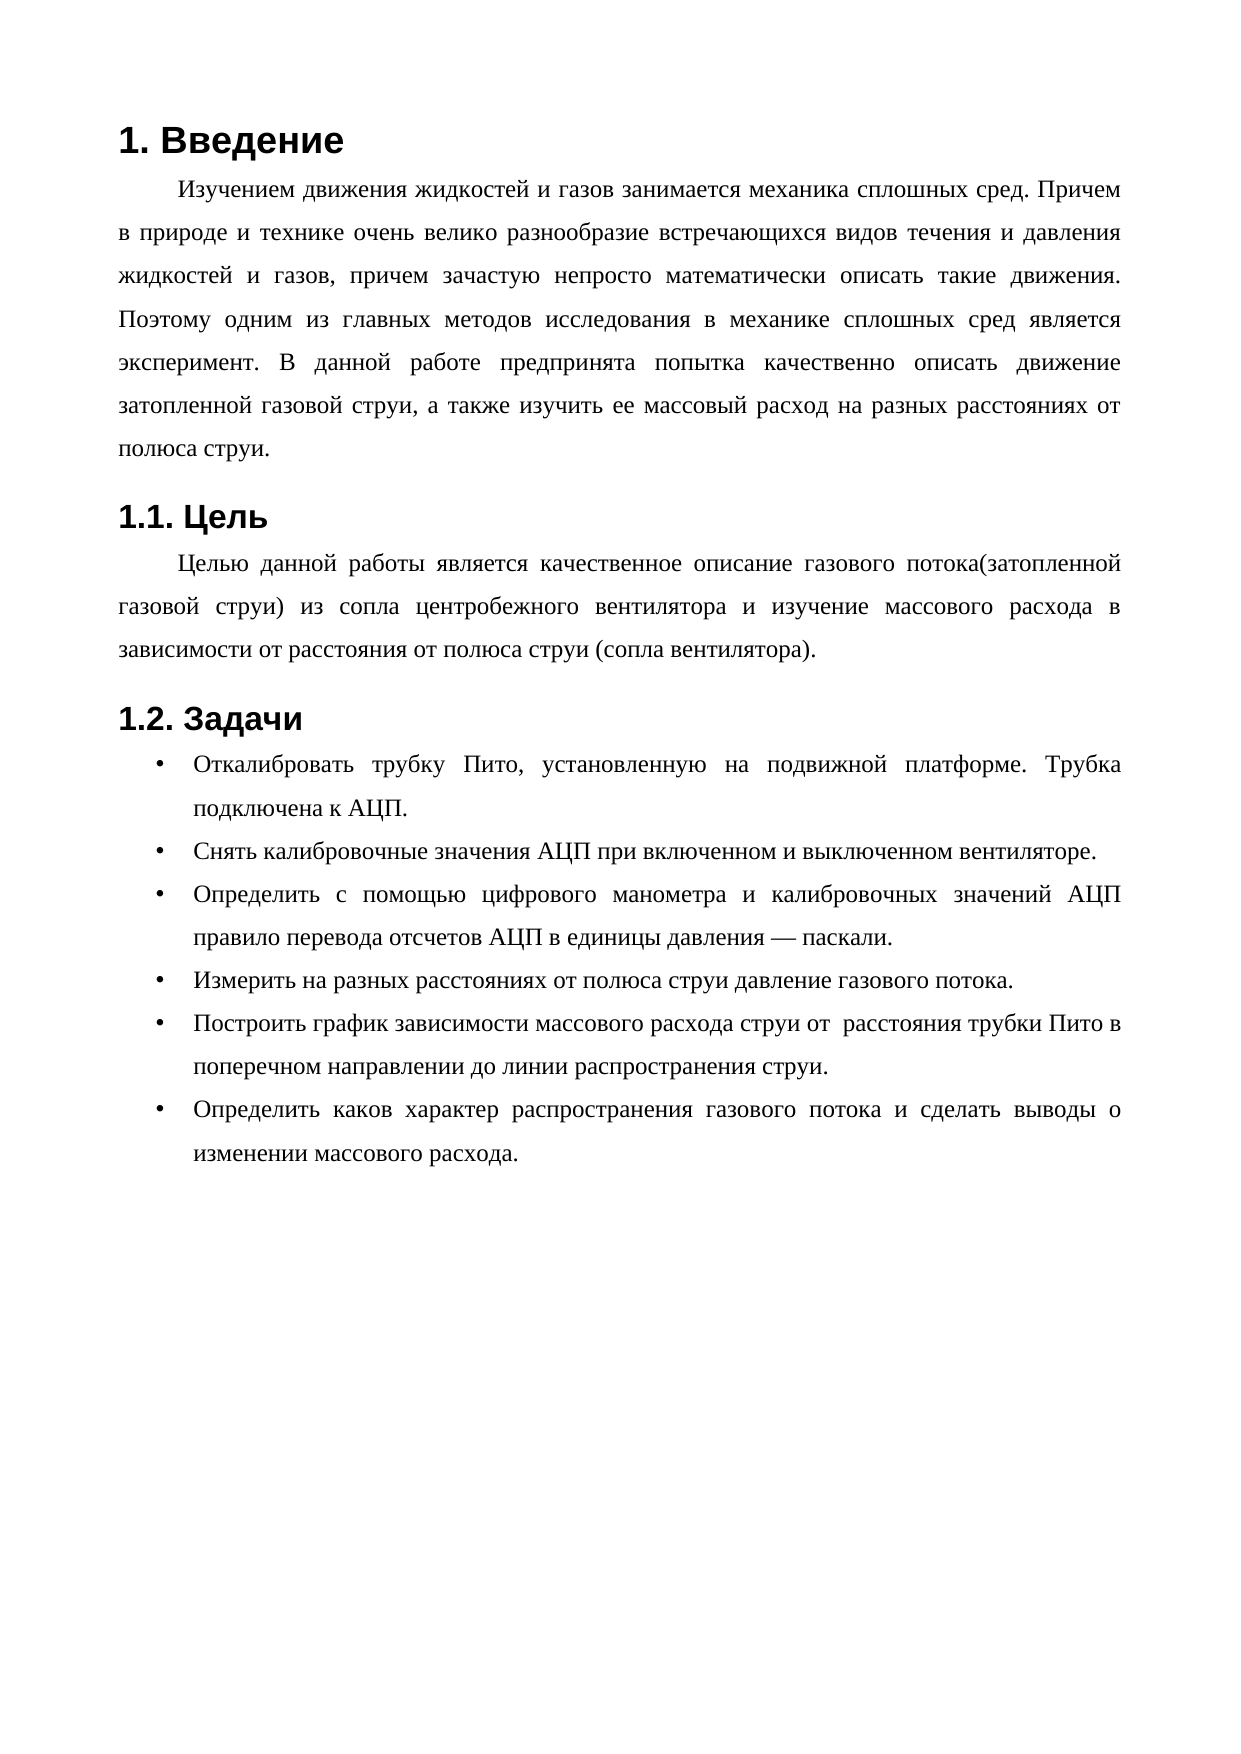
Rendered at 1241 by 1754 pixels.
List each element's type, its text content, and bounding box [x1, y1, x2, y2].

subtitle 1.1. Цель [118, 497, 1122, 536]
list Определить каков характер распространения газового потока и сделать выводы о изменении массового расхода. [156, 1094, 1122, 1166]
subtitle 1.2. Задачи [118, 698, 1122, 737]
list Построить график зависимости массового расхода струи от расстояния трубки Пито в поперечном направлении до линии распространения струи. [156, 1008, 1122, 1080]
subtitle 1. Введение [118, 118, 1122, 162]
text Целью данной работы является качественное описание газового потока(затопленной газовой струи) из сопла центробежного вентилятора и изучение массового расхода в зависимости от расстояния от полюса струи (сопла вентилятора). [118, 548, 1122, 663]
list Снять калибровочные значения АЦП при включенном и выключенном вентиляторе. [156, 836, 1122, 864]
list Откалибровать трубку Пито, установленную на подвижной платформе. Трубка подключена к АЦП. [156, 749, 1122, 821]
text Изучением движения жидкостей и газов занимается механика сплошных сред. Причем в природе и технике очень велико разнообразие встречающихся видов течения и давления жидкостей и газов, причем зачастую непросто математически описать такие движения. Поэтому одним из главных методов исследования в механике сплошных сред является эксперимент. В данной работе предпринята попытка качественно описать движение затопленной газовой струи, а также изучить ее массовый расход на разных расстояниях от полюса струи. [118, 174, 1122, 462]
list Определить с помощью цифрового манометра и калибровочных значений АЦП правило перевода отсчетов АЦП в единицы давления — паскали. [156, 879, 1122, 951]
list Измерить на разных расстояниях от полюса струи давление газового потока. [156, 965, 1122, 994]
